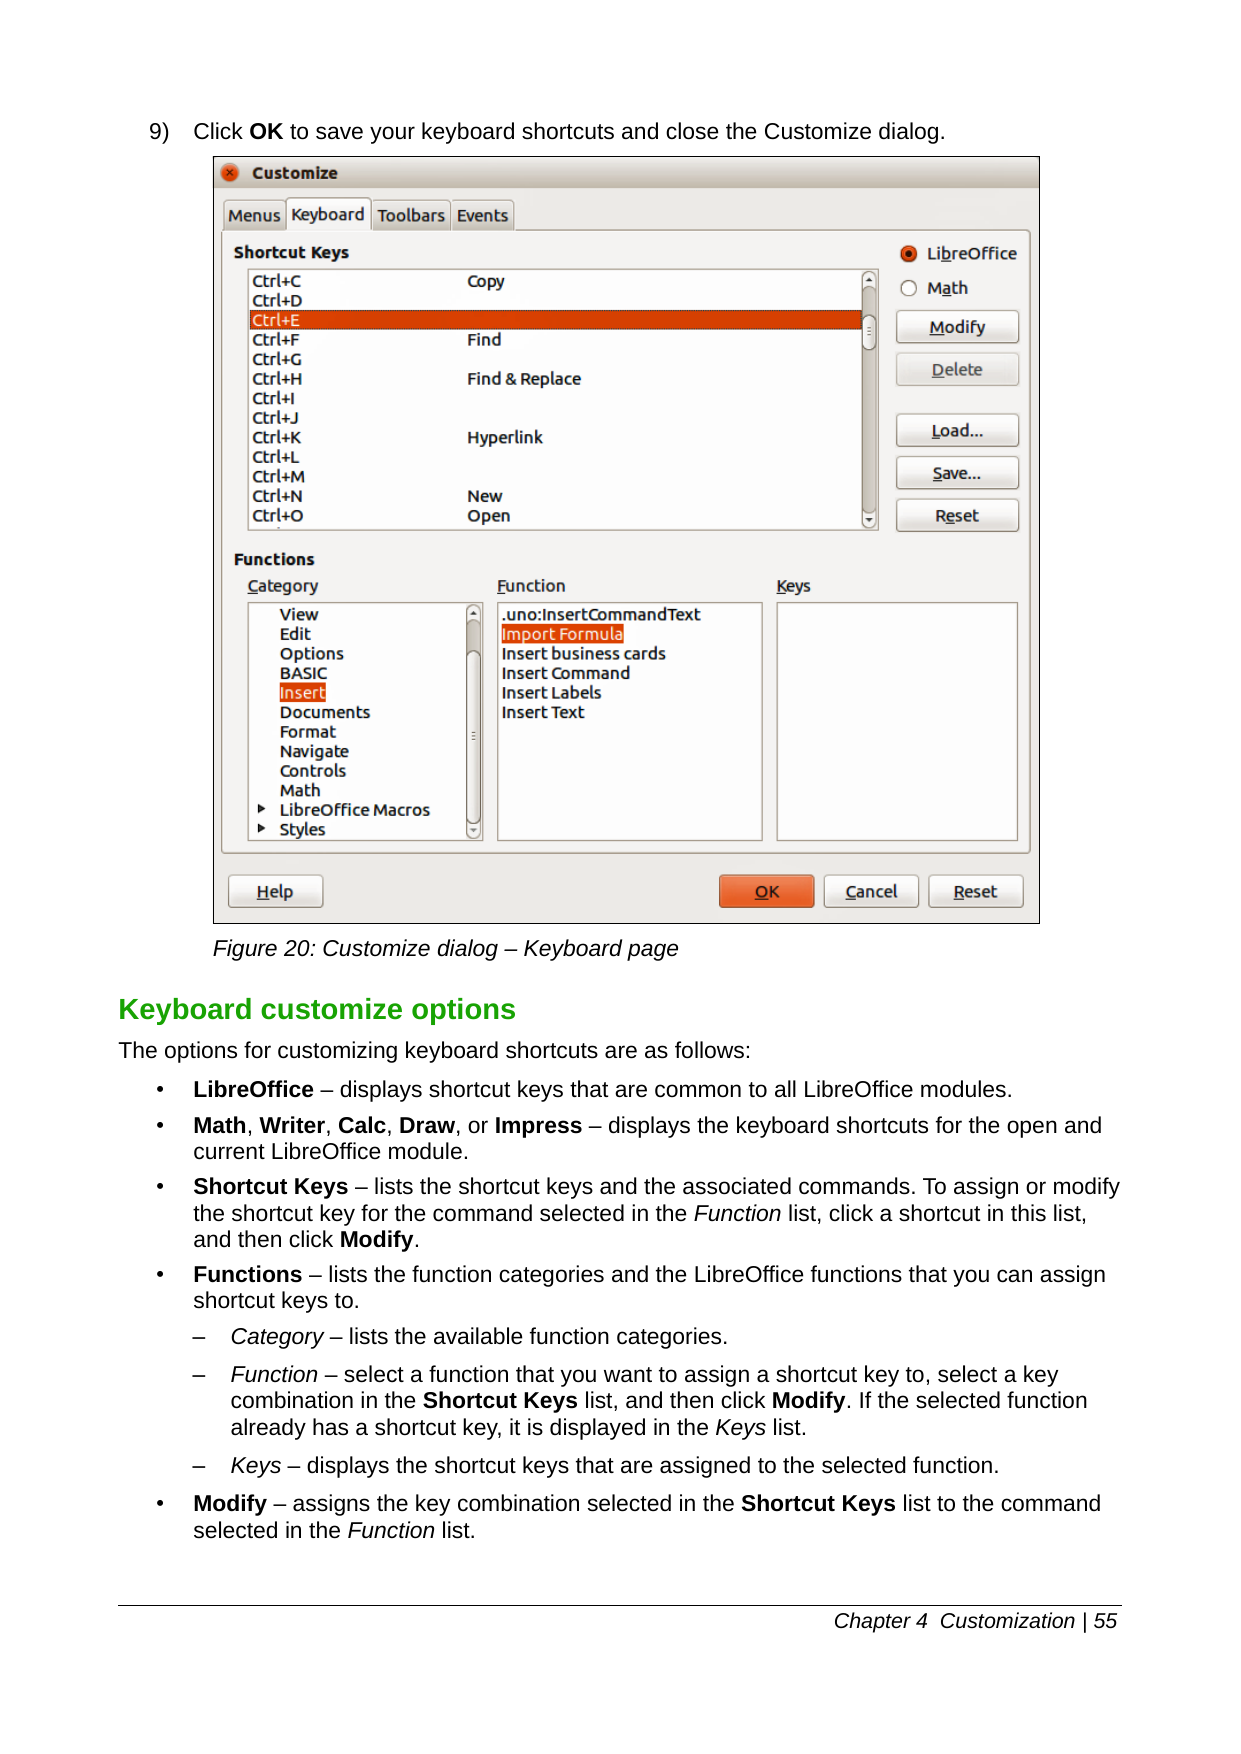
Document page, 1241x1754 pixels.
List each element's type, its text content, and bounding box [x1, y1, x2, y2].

list LibreOffice – displays shortcut keys that are common to all LibreOffice modules. [156, 1076, 1122, 1103]
text Figure 20: Customize dialog – Keyboard page [213, 935, 1039, 962]
list Math, Writer, Calc, Draw, or Impress – displays the keyboard shortcuts for the open and current LibreOffice module. [156, 1112, 1122, 1164]
picture [214, 157, 1039, 923]
list Function – select a function that you want to assign a shortcut key to, select a key combination in the Shortcut Keys list, and then click Modify. If the selected function already has a shortcut key, it is displayed in the Keys list. [192, 1361, 1122, 1440]
list Click OK to save your keyboard shortcuts and close the Customize dialog. [169, 118, 1122, 144]
list Modify – assigns the key combination selected in the Shortcut Keys list to the command selected in the Function list. [156, 1490, 1122, 1543]
list Keys – displays the shortcut keys that are assigned to the selected function. [192, 1452, 1122, 1478]
list Category – lists the available function categories. [192, 1323, 1122, 1349]
list Functions – lists the function categories and the LibreOffice functions that you can assign shortcut keys to. [156, 1261, 1122, 1314]
subtitle Keyboard customize options [118, 992, 1122, 1026]
list Shortcut Keys – lists the shortcut keys and the associated commands. To assign or modify the shortcut key for the command selected in the Function list, click a shortcut in this list, and then click Modify. [156, 1173, 1122, 1252]
text The options for customizing keyboard shortcuts are as follows: [118, 1037, 1122, 1064]
